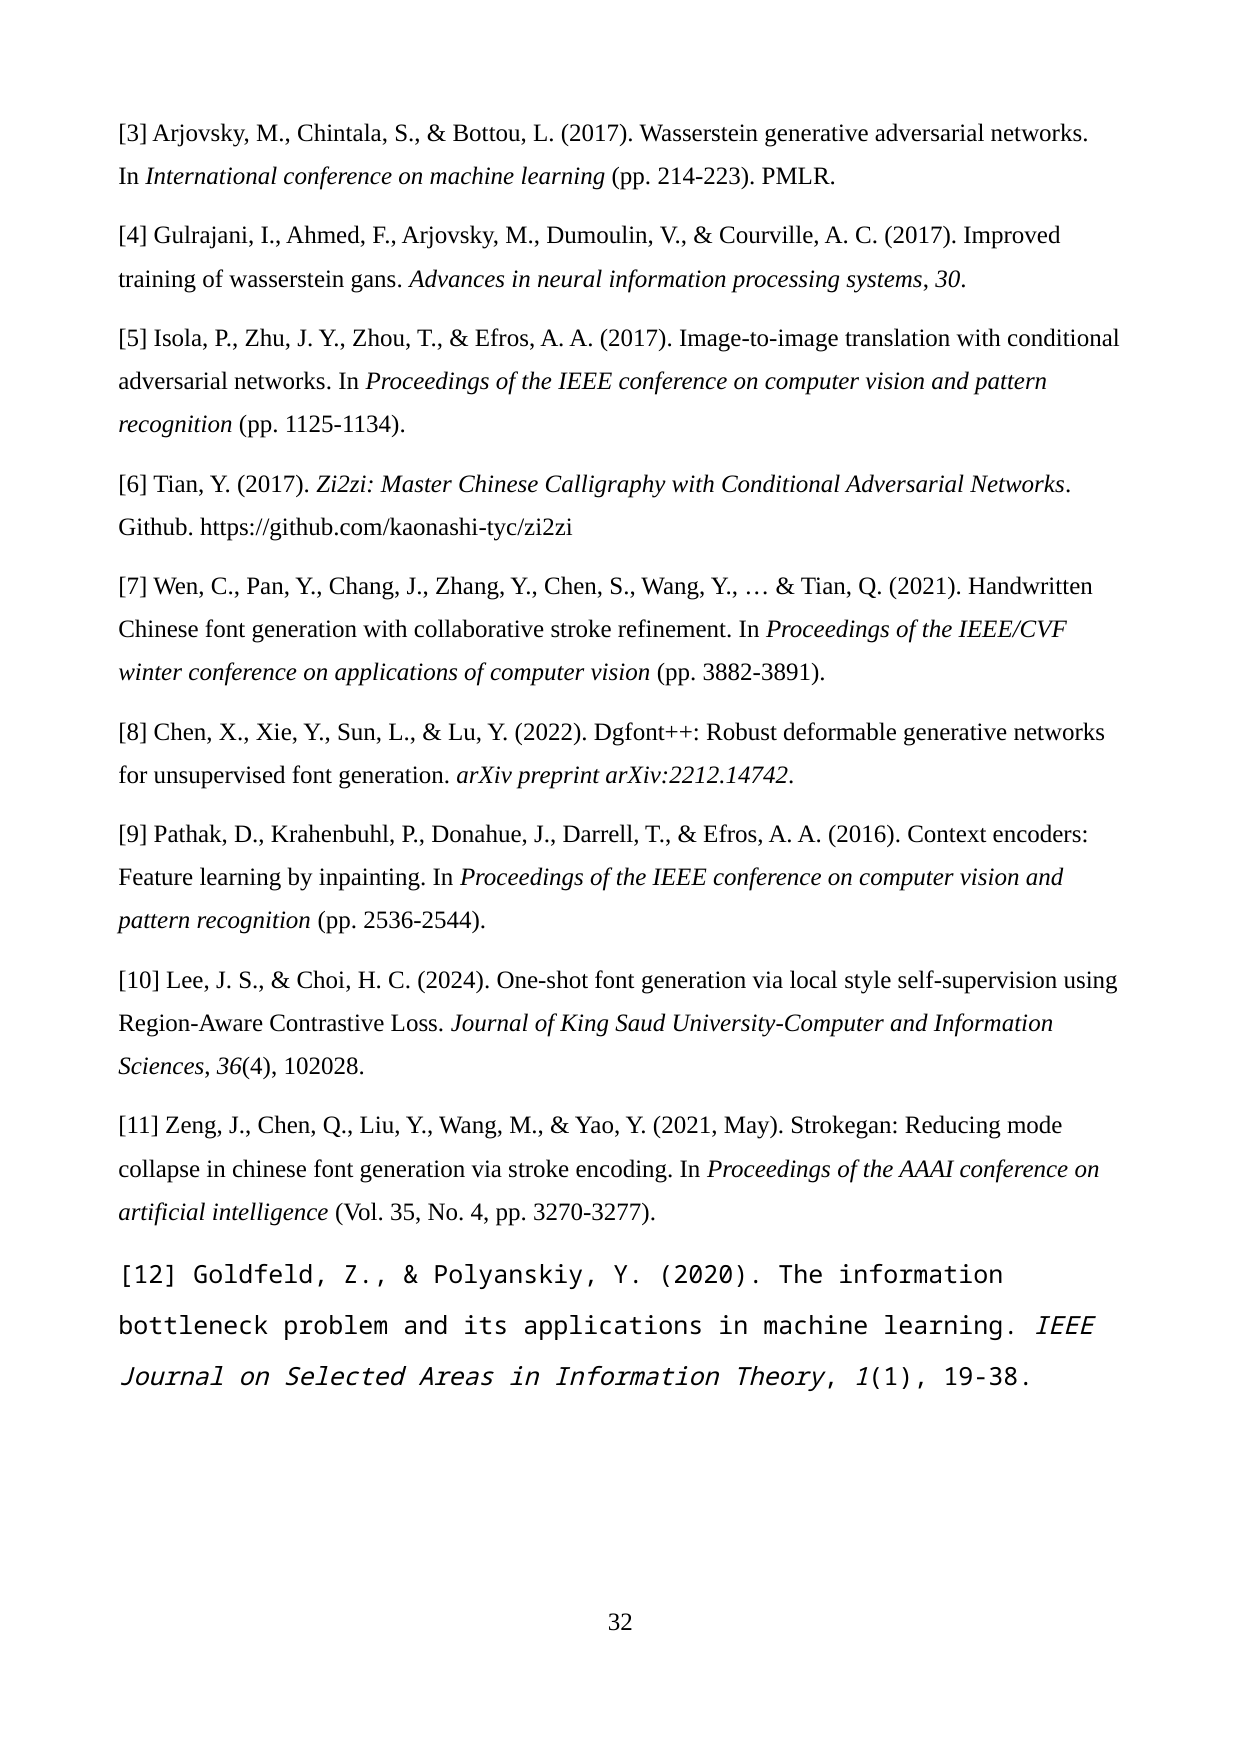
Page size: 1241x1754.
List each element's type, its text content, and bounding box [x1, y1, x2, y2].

text [6] Tian, Y. (2017). Zi2zi: Master Chinese Calligraphy with Conditional Adversarial Networks. Github. https://github.com/kaonashi-tyc/zi2zi [118, 469, 1122, 541]
text [8] Chen, X., Xie, Y., Sun, L., & Lu, Y. (2022). Dgfont++: Robust deformable generative networks for unsupervised font generation. arXiv preprint arXiv:2212.14742. [118, 717, 1122, 789]
text [7] Wen, C., Pan, Y., Chang, J., Zhang, Y., Chen, S., Wang, Y., … & Tian, Q. (2021). Handwritten Chinese font generation with collaborative stroke refinement. In Proceedings of the IEEE/CVF winter conference on applications of computer vision (pp. 3882-3891). [118, 571, 1122, 686]
text [10] Lee, J. S., & Choi, H. C. (2024). One-shot font generation via local style self-supervision using Region-Aware Contrastive Loss. Journal of King Saud University-Computer and Information Sciences, 36(4), 102028. [118, 965, 1122, 1080]
text [4] Gulrajani, I., Ahmed, F., Arjovsky, M., Dumoulin, V., & Courville, A. C. (2017). Improved training of wasserstein gans. Advances in neural information processing systems, 30. [118, 221, 1122, 292]
text [9] Pathak, D., Krahenbuhl, P., Donahue, J., Darrell, T., & Efros, A. A. (2016). Context encoders: Feature learning by inpainting. In Proceedings of the IEEE conference on computer vision and pattern recognition (pp. 2536-2544). [118, 819, 1122, 934]
text [3] Arjovsky, M., Chintala, S., & Bottou, L. (2017). Wasserstein generative adversarial networks. In International conference on machine learning (pp. 214-223). PMLR. [118, 118, 1122, 190]
text [11] Zeng, J., Chen, Q., Liu, Y., Wang, M., & Yao, Y. (2021, May). Strokegan: Reducing mode collapse in chinese font generation via stroke encoding. In Proceedings of the AAAI conference on artificial intelligence (Vol. 35, No. 4, pp. 3270-3277). [118, 1111, 1122, 1226]
text [5] Isola, P., Zhu, J. Y., Zhou, T., & Efros, A. A. (2017). Image-to-image translation with conditional adversarial networks. In Proceedings of the IEEE conference on computer vision and pattern recognition (pp. 1125-1134). [118, 323, 1122, 438]
text [12] Goldfeld, Z., & Polyanskiy, Y. (2020). The information bottleneck problem and its applications in machine learning. IEEE Journal on Selected Areas in Information Theory, 1(1), 19-38. [118, 1256, 1122, 1392]
